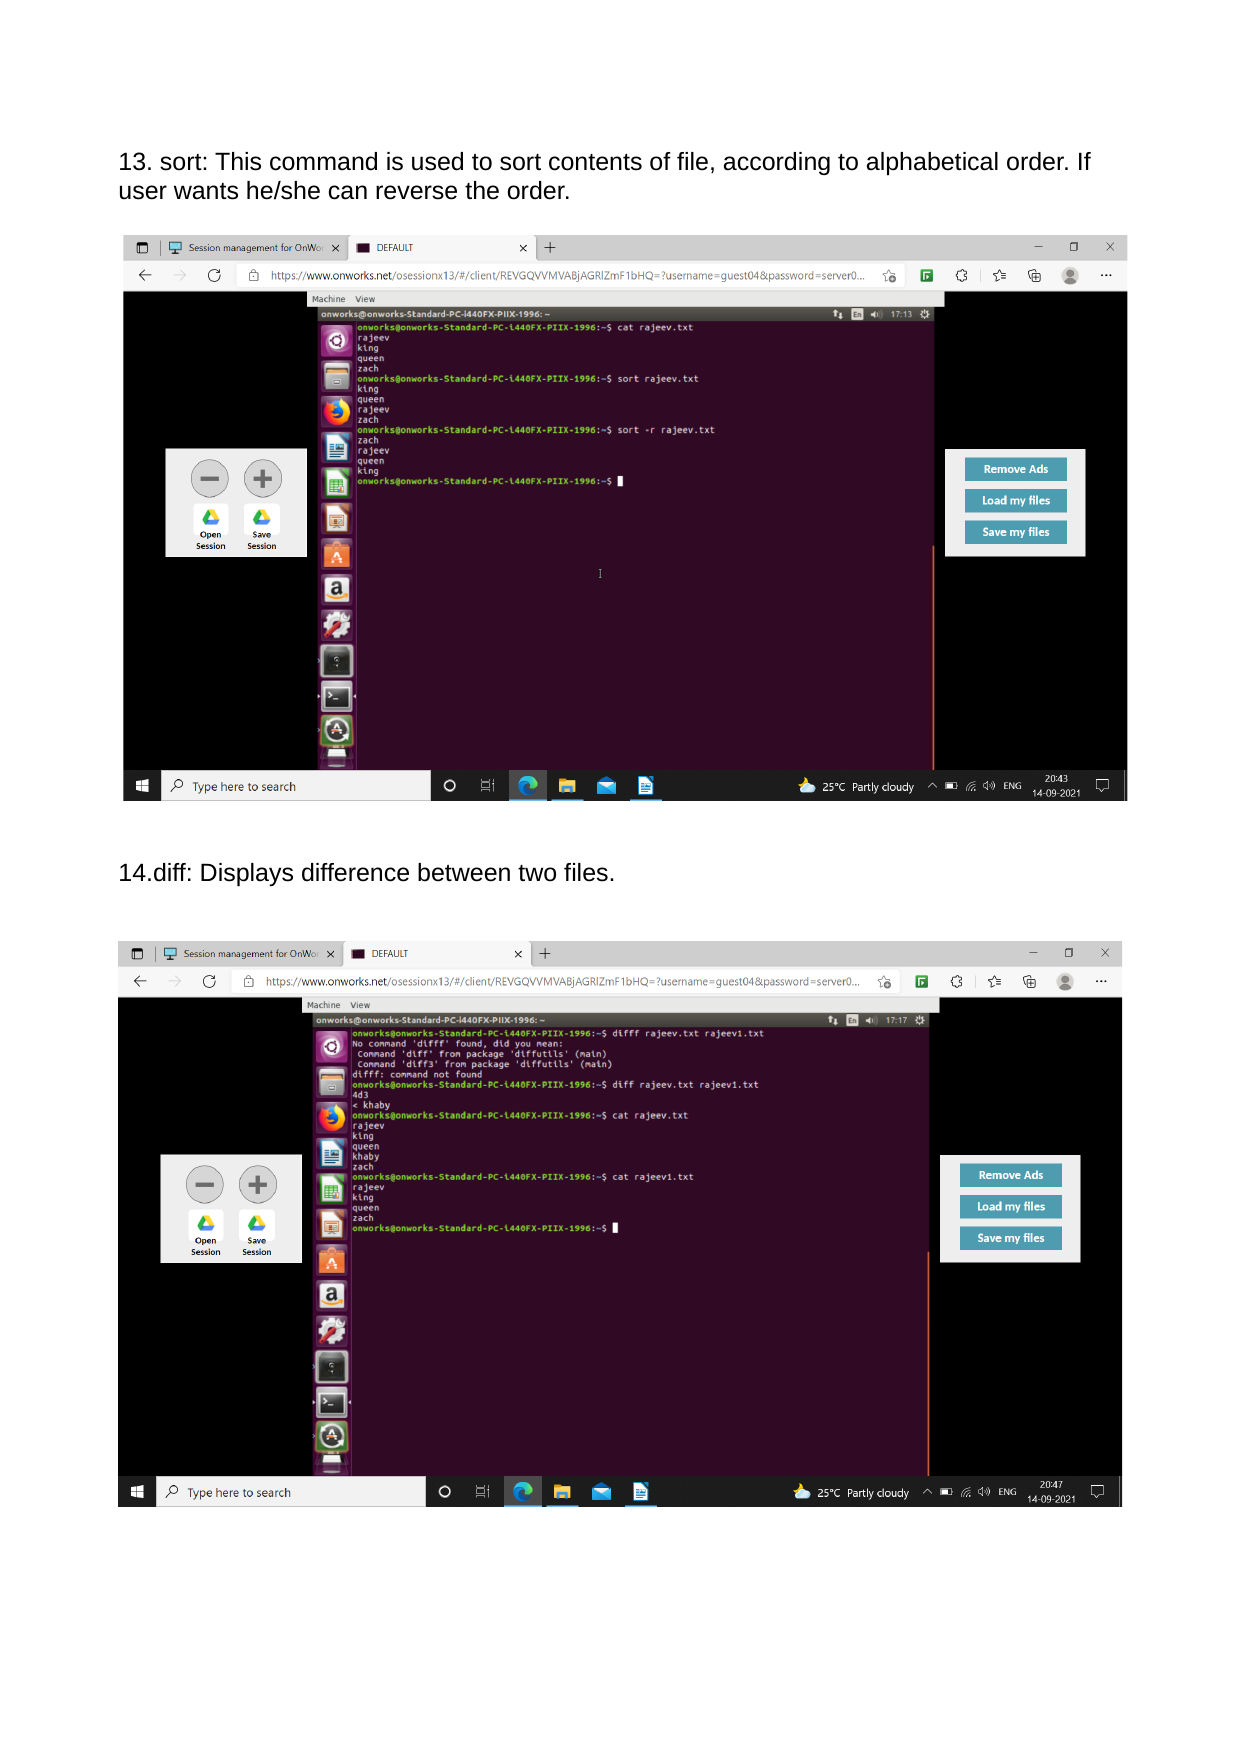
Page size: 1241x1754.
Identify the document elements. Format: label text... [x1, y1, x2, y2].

picture [118, 941, 1123, 1507]
picture [123, 235, 1128, 801]
text 14.diff: Displays difference between two files. [118, 858, 1122, 887]
text 13. sort: This command is used to sort contents of file, according to alphabetical order. If user wants he/she can reverse the order. [118, 147, 1122, 204]
